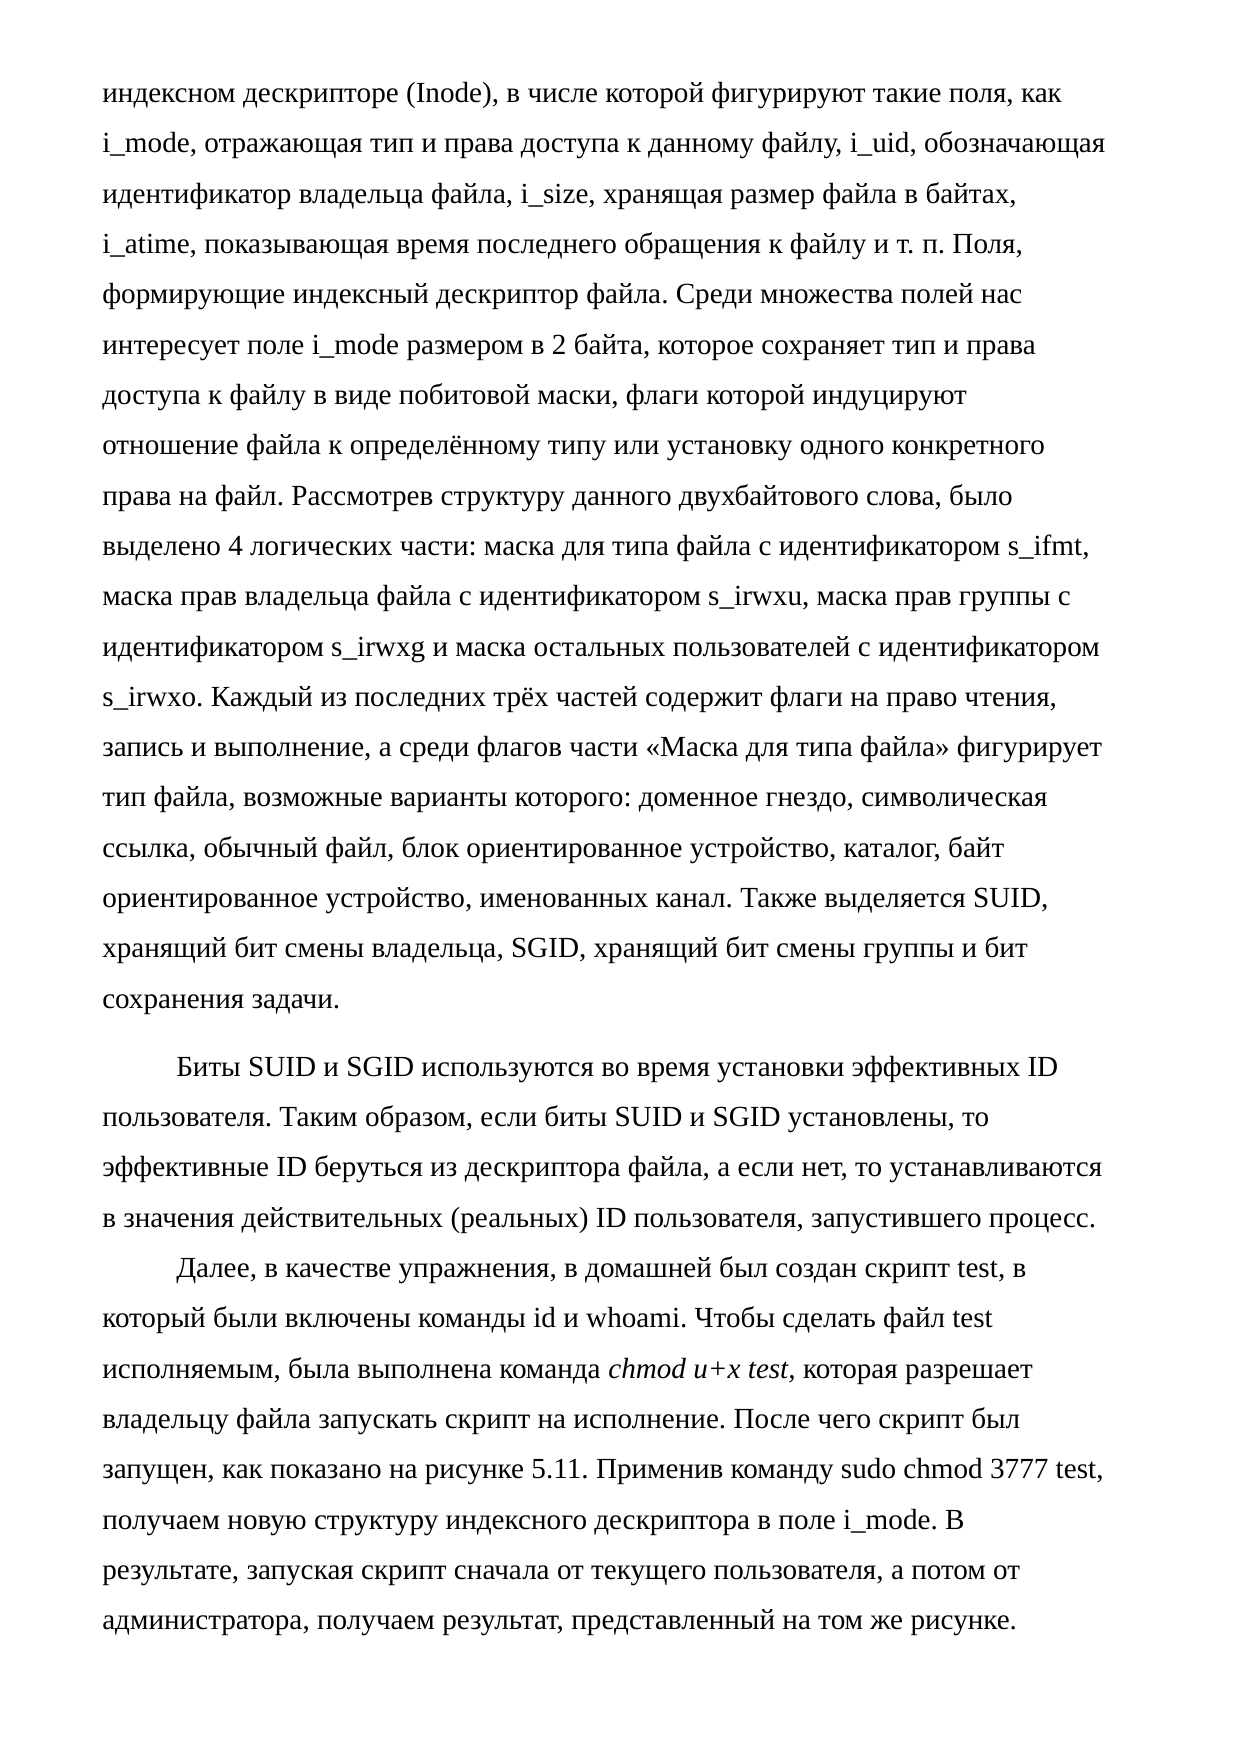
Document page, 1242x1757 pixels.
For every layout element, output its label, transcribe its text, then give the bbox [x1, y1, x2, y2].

text Биты SUID и SGID используются во время установки эффективных ID пользователя. Таким образом, если биты SUID и SGID установлены, то эффективные ID беруться из дескриптора файла, а если нет, то устанавливаются в значения действительных (реальных) ID пользователя, запустившего процесс. [102, 1049, 1106, 1233]
text Далее, в качестве упражнения, в домашней был создан скрипт test, в который были включены команды id и whoami. Чтобы сделать файл test исполняемым, была выполнена команда chmod u+x test, которая разрешает владельцу файла запускать скрипт на исполнение. После чего скрипт был запущен, как показано на рисунке 5.11. Применив команду sudo chmod 3777 test, получаем новую структуру индексного дескриптора в поле i_mode. В результате, запуская скрипт сначала от текущего пользователя, а потом от администратора, получаем результат, представленный на том же рисунке. [102, 1250, 1106, 1636]
text индексном дескрипторе (Inode), в числе которой фигурируют такие поля, как i_mode, отражающая тип и права доступа к данному файлу, i_uid, обозначающая идентификатор владельца файла, i_size, хранящая размер файла в байтах, i_atime, показывающая время последнего обращения к файлу и т. п. Поля, формирующие индексный дескриптор файла. Среди множества полей нас интересует поле i_mode размером в 2 байта, которое сохраняет тип и права доступа к файлу в виде побитовой маски, флаги которой индуцируют отношение файла к определённому типу или установку одного конкретного права на файл. Рассмотрев структуру данного двухбайтового слова, было выделено 4 логических части: маска для типа файла с идентификатором s_ifmt, маска прав владельца файла с идентификатором s_irwxu, маска прав группы с идентификатором s_irwxg и маска остальных пользователей с идентификатором s_irwxo. Каждый из последних трёх частей содержит флаги на право чтения, запись и выполнение, а среди флагов части «Маска для типа файла» фигурирует тип файла, возможные варианты которого: доменное гнездо, символическая ссылка, обычный файл, блок ориентированное устройство, каталог, байт ориентированное устройство, именованных канал. Также выделяется SUID, хранящий бит смены владельца, SGID, хранящий бит смены группы и бит сохранения задачи. [102, 75, 1106, 1014]
